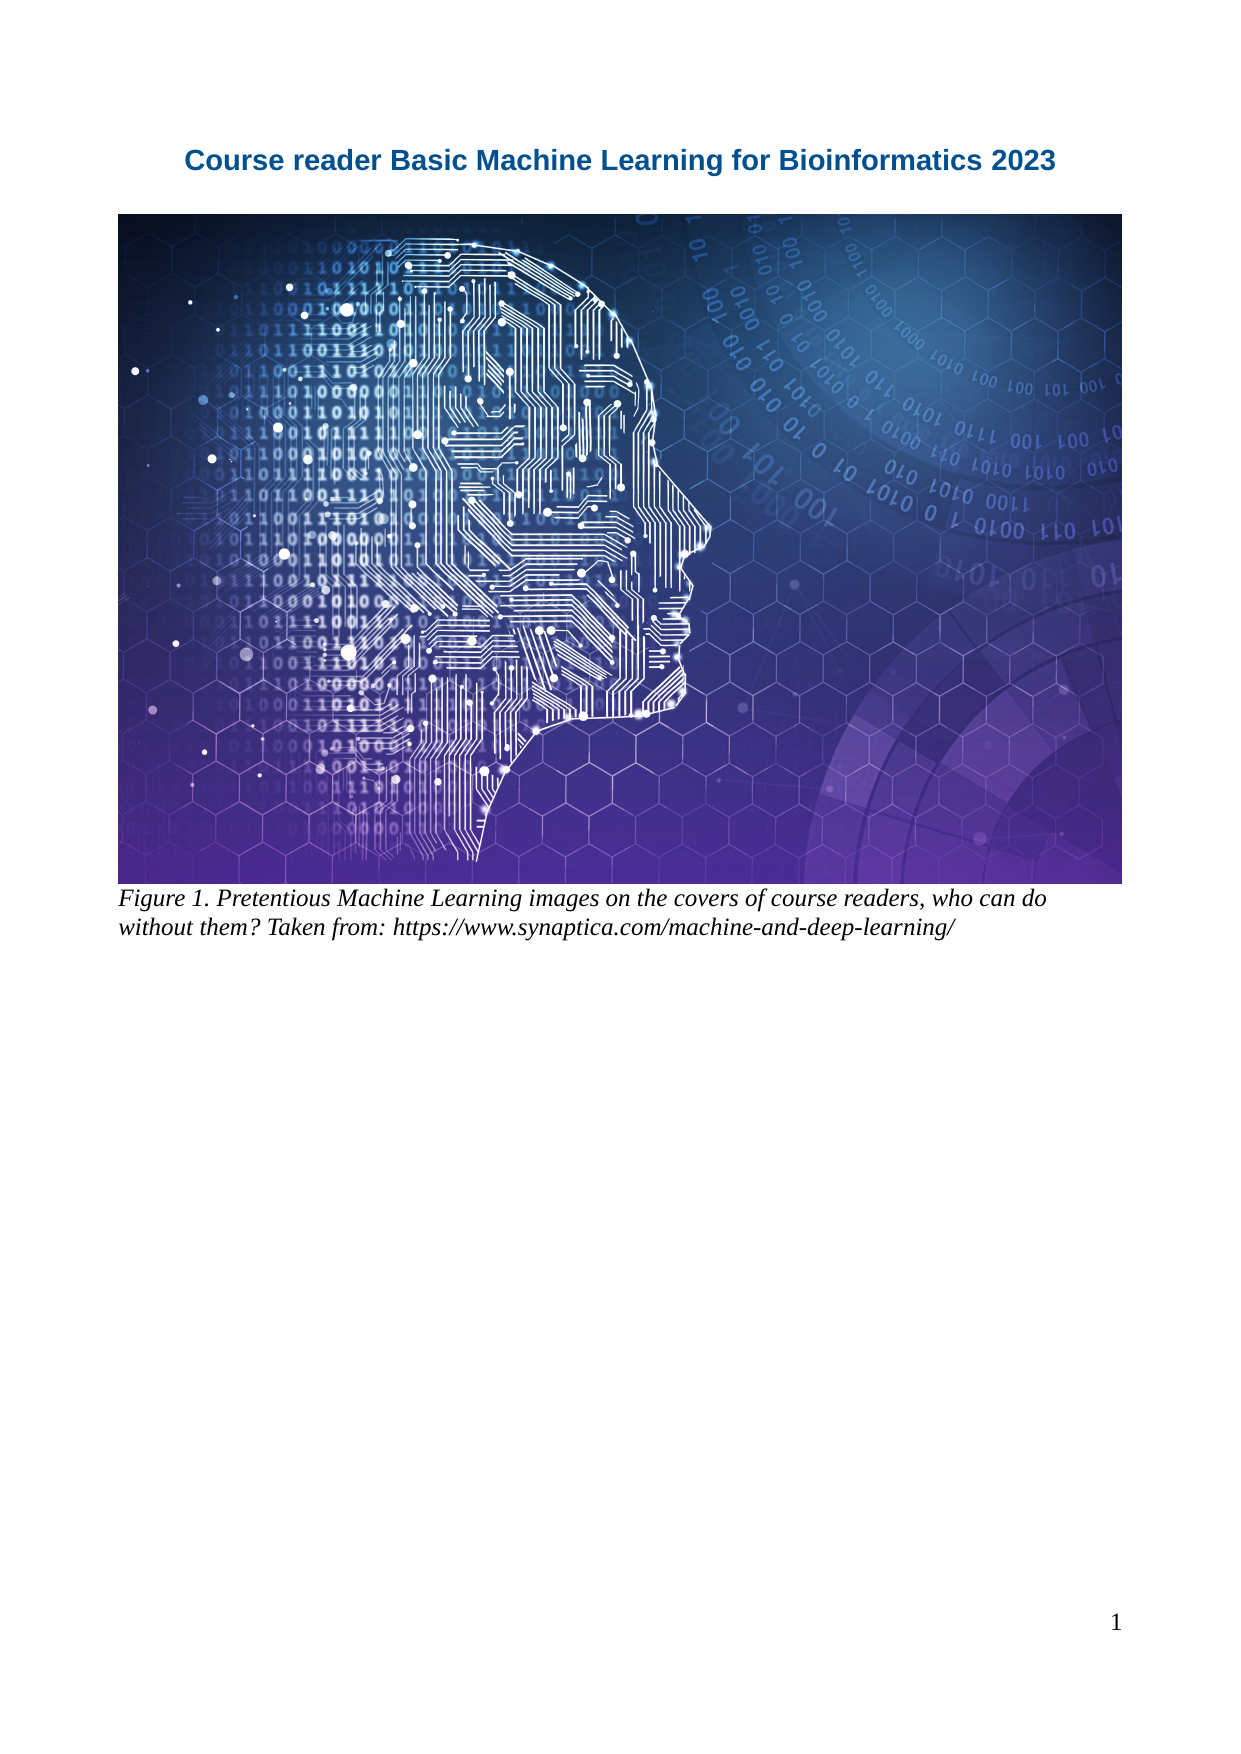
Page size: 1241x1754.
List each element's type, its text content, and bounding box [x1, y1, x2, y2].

picture [118, 214, 1122, 884]
subtitle Course reader Basic Machine Learning for Bioinformatics 2023 [118, 143, 1122, 177]
text Figure 1. Pretentious Machine Learning images on the covers of course readers, who can do without them? Taken from: https://www.synaptica.com/machine-and-deep-learning/ [118, 884, 1122, 941]
